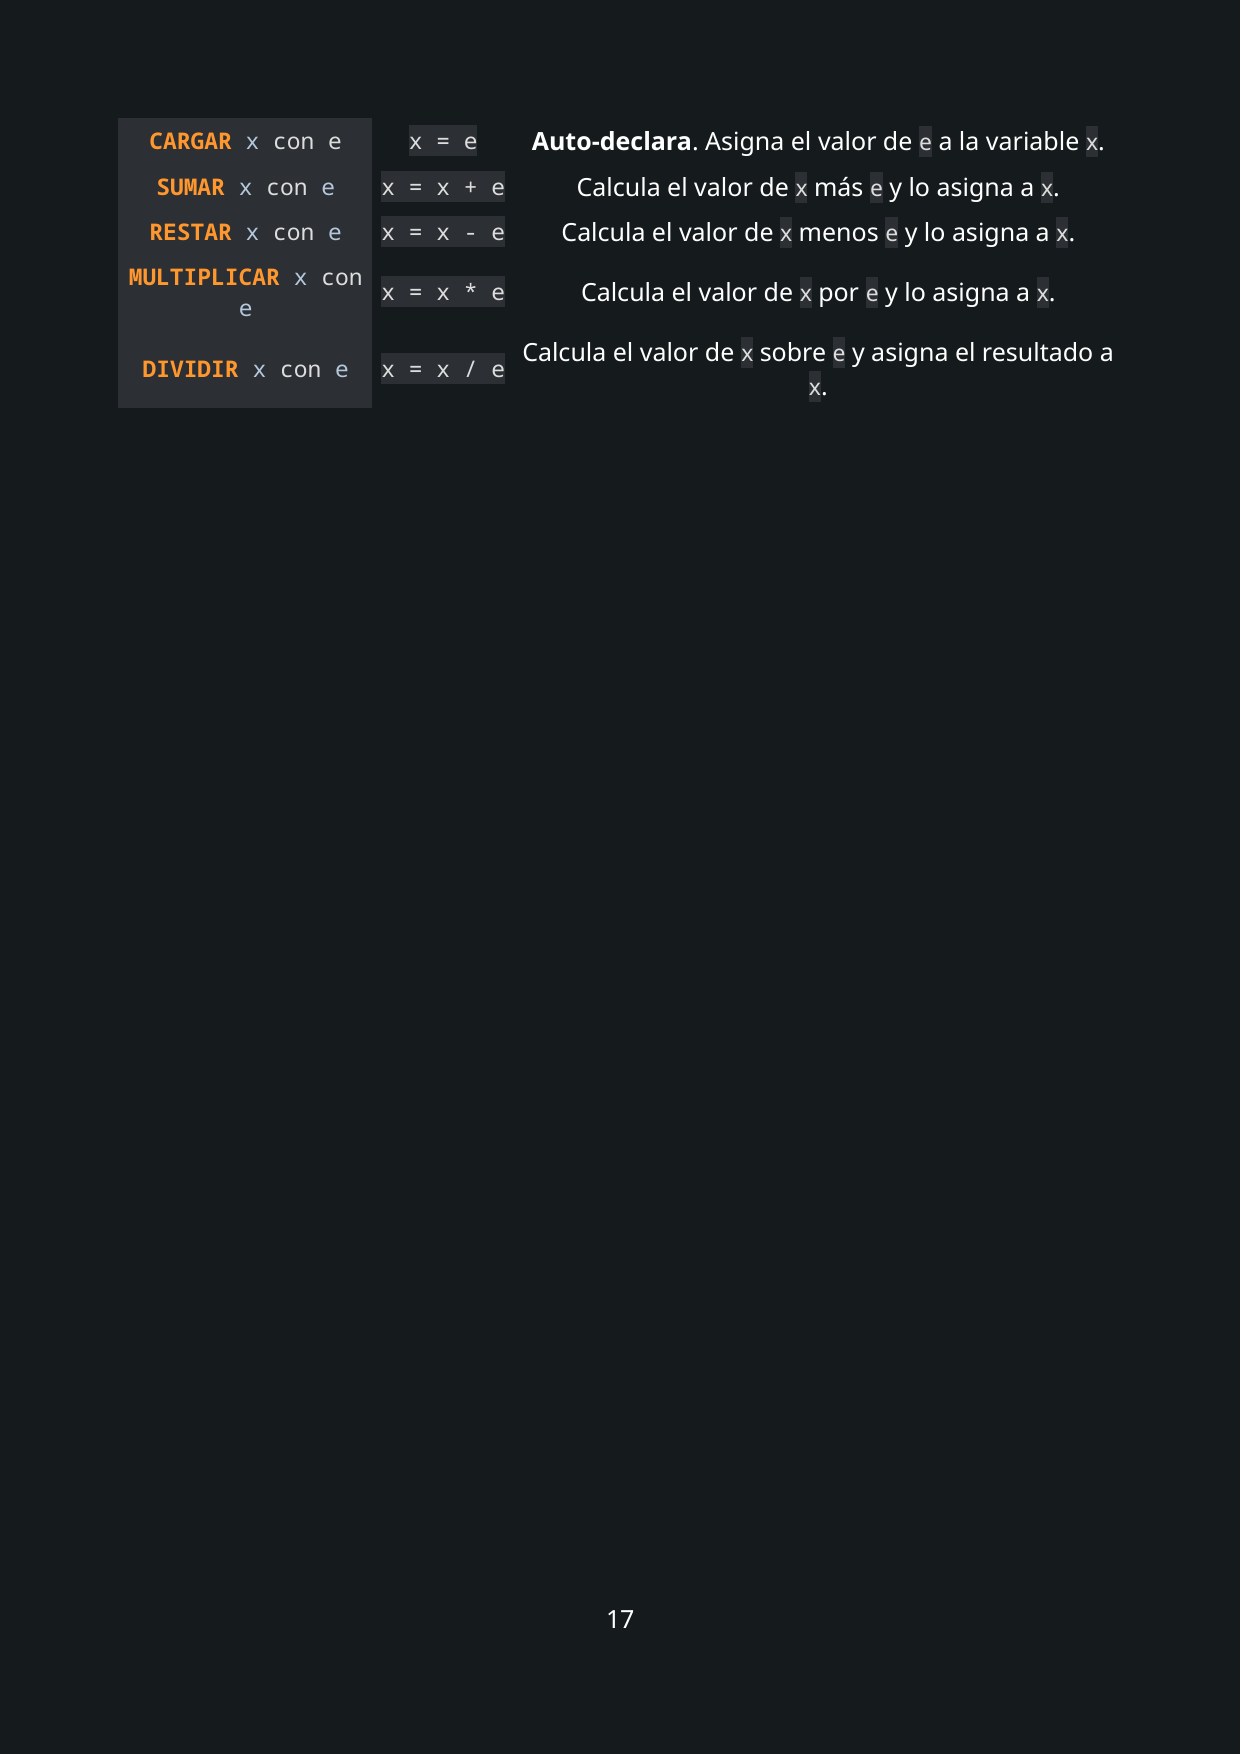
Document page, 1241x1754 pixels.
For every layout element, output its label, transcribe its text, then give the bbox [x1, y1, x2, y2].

table_cell x = e [373, 118, 514, 164]
table_cell MULTIPLICAR x con e [118, 255, 372, 329]
table_cell x = x - e [373, 209, 514, 255]
table_cell Calcula el valor de x menos e y lo asigna a x. [514, 209, 1122, 255]
table_cell Calcula el valor de x más e y lo asigna a x. [514, 164, 1122, 209]
table_cell DIVIDIR x con e [118, 329, 372, 408]
table_cell RESTAR x con e [118, 209, 372, 255]
table_cell x = x * e [373, 255, 514, 329]
table_cell Auto-declara. Asigna el valor de e a la variable x. [514, 118, 1122, 164]
table_cell Calcula el valor de x sobre e y asigna el resultado a x. [514, 329, 1122, 408]
table_cell CARGAR x con e [118, 118, 372, 164]
table_cell SUMAR x con e [118, 164, 372, 209]
table_cell x = x + e [373, 164, 514, 209]
table_cell x = x / e [373, 329, 514, 408]
table_cell Calcula el valor de x por e y lo asigna a x. [514, 255, 1122, 329]
